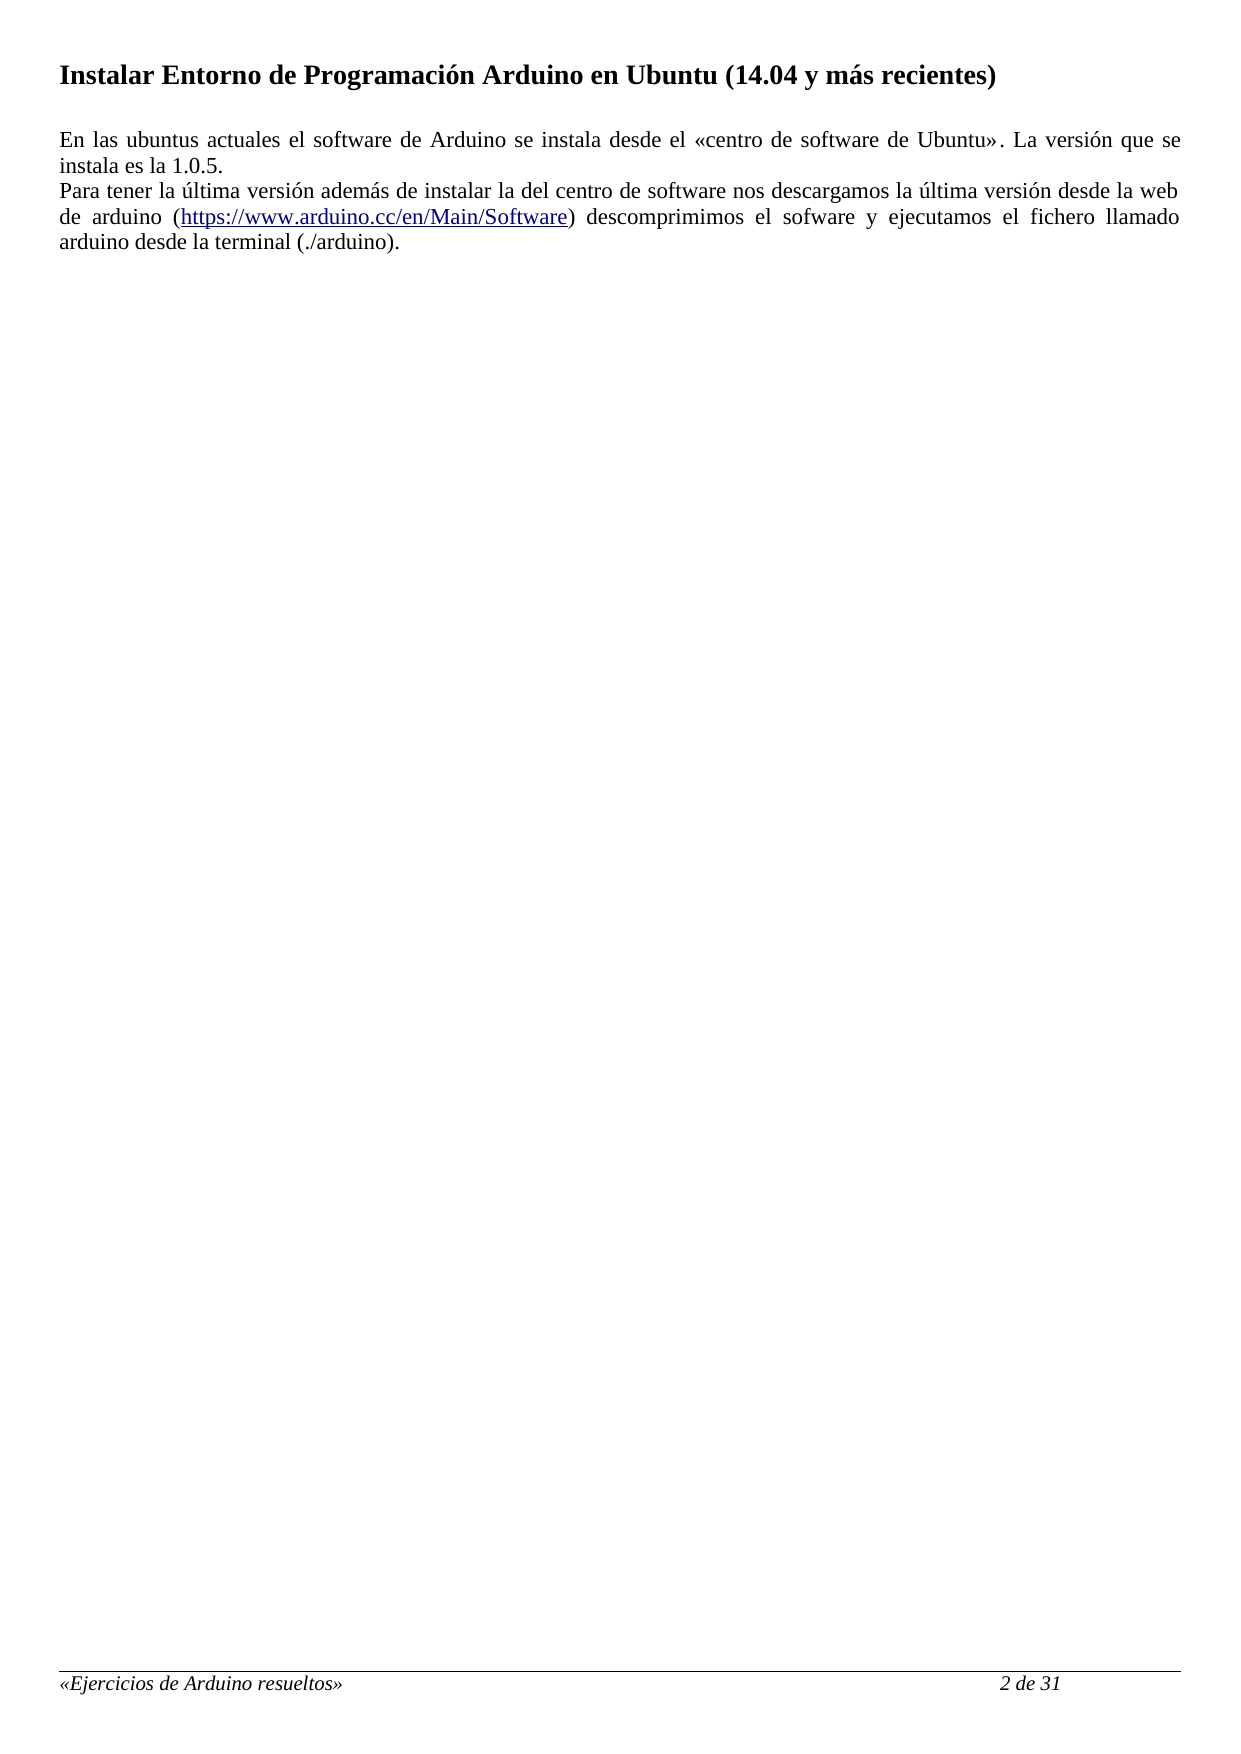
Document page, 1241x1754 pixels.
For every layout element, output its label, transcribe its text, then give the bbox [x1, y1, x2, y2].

text Para tener la última versión además de instalar la del centro de software nos descargamos la última versión desde la web de arduino (https://www.arduino.cc/en/Main/Software) descomprimimos el sofware y ejecutamos el fichero llamado arduino desde la terminal (./arduino). [400, 229, 1181, 254]
text En las ubuntus actuales el software de Arduino se instala desde el «centro de software de Ubuntu». La versión que se instala es la 1.0.5. [223, 153, 1181, 178]
text Instalar Entorno de Programación Arduino en Ubuntu (14.04 y más recientes) [997, 59, 1181, 90]
